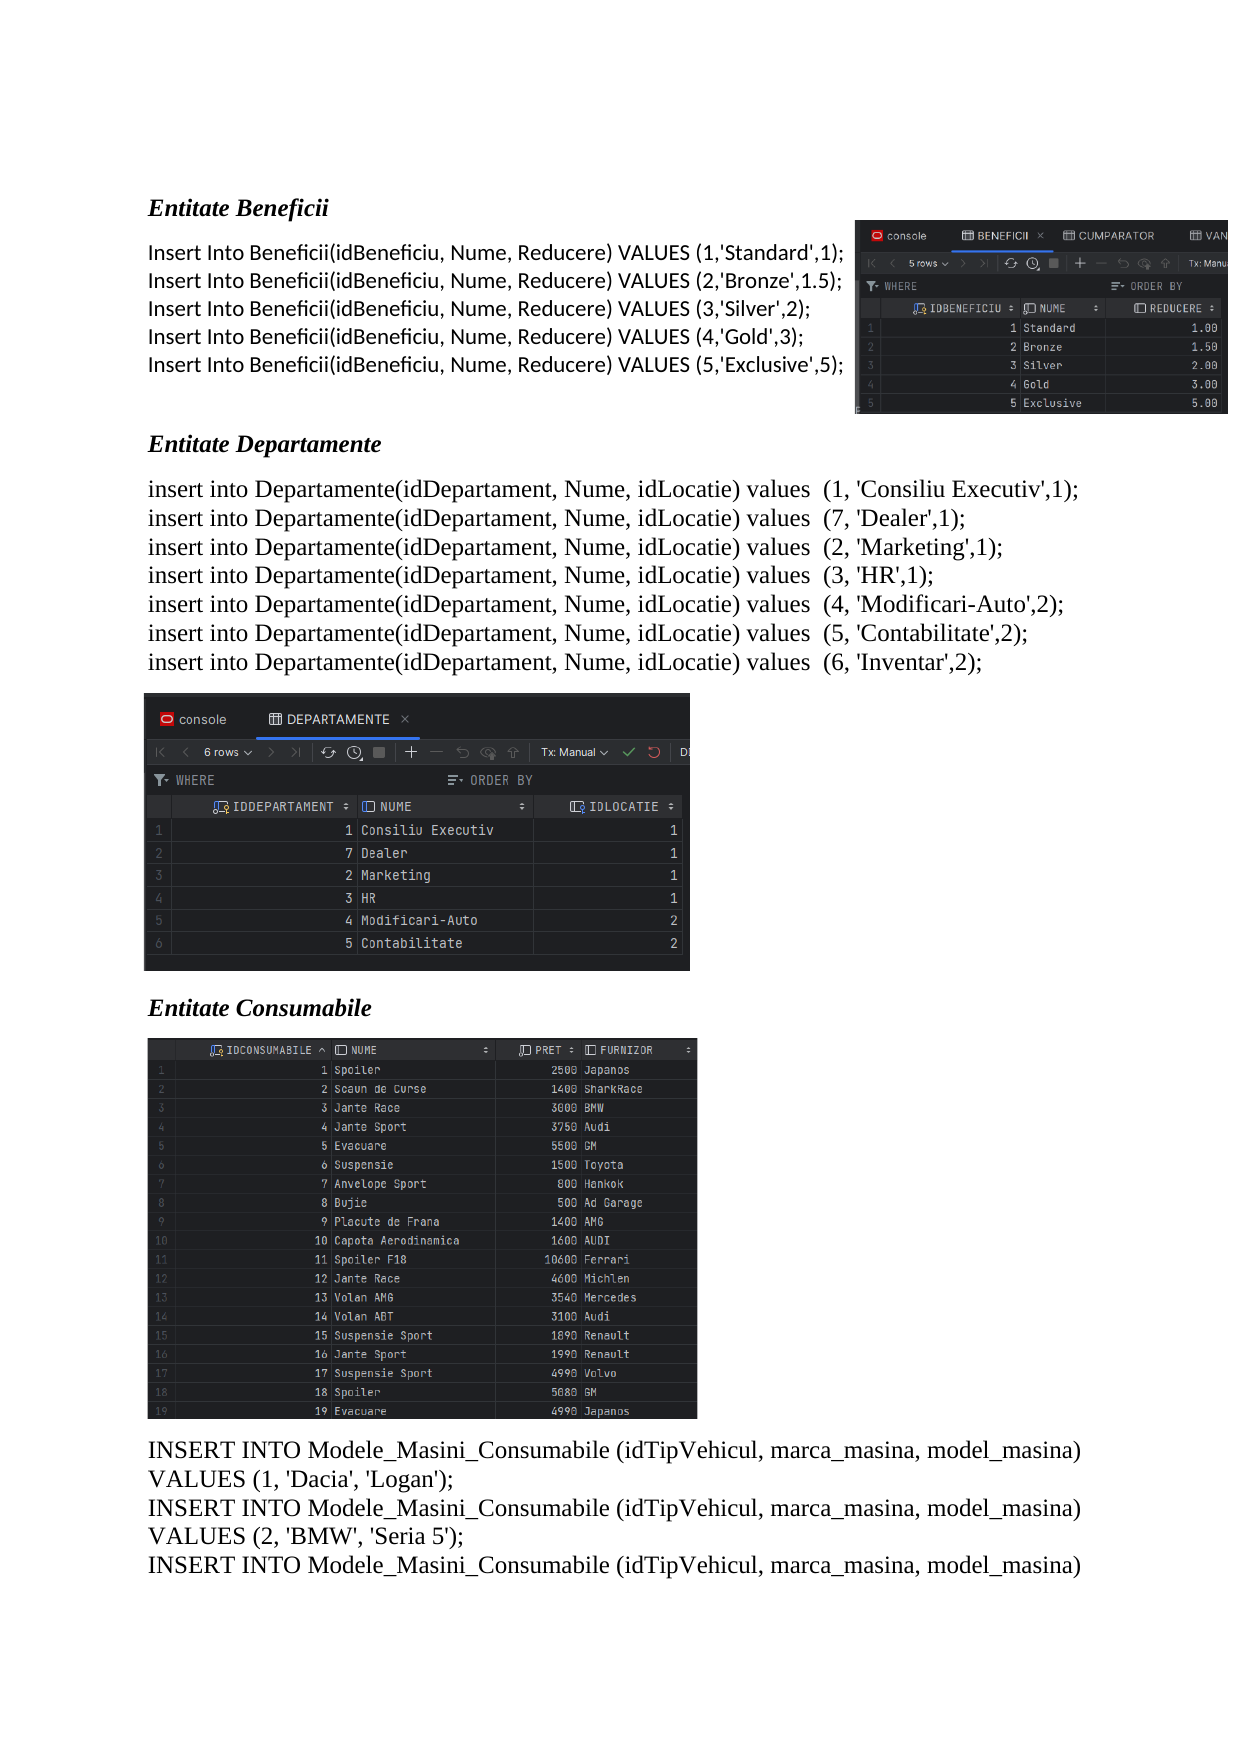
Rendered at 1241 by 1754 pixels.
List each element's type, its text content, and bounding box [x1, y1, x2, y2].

text Entitate Departamente [148, 429, 1093, 457]
text INSERT INTO Modele_Masini_Consumabile (idTipVehicul, marca_masina, model_masina) VALUES (1, 'Dacia', 'Logan'); INSERT INTO Modele_Masini_Consumabile (idTipVehicul, marca_masina, model_masina) VALUES (2, 'BMW', 'Seria 5'); INSERT INTO Modele_Masini_Consumabile (idTipVehicul, marca_masina, model_masina) [148, 1435, 1093, 1579]
text Insert Into Beneficii(idBeneficiu, Nume, Reducere) VALUES (1,'Standard',1); Insert Into Beneficii(idBeneficiu, Nume, Reducere) VALUES (2,'Bronze',1.5); Insert Into Beneficii(idBeneficiu, Nume, Reducere) VALUES (3,'Silver',2); Insert Into Beneficii(idBeneficiu, Nume, Reducere) VALUES (4,'Gold',3); Insert Into Beneficii(idBeneficiu, Nume, Reducere) VALUES (5,'Exclusive',5); [148, 238, 854, 378]
text insert into Departamente(idDepartament, Nume, idLocatie) values (1, 'Consiliu Executiv',1); insert into Departamente(idDepartament, Nume, idLocatie) values (7, 'Dealer',1); insert into Departamente(idDepartament, Nume, idLocatie) values (2, 'Marketing',1); insert into Departamente(idDepartament, Nume, idLocatie) values (3, 'HR',1); insert into Departamente(idDepartament, Nume, idLocatie) values (4, 'Modificari-Auto',2); insert into Departamente(idDepartament, Nume, idLocatie) values (5, 'Contabilitate',2); insert into Departamente(idDepartament, Nume, idLocatie) values (6, 'Inventar',2); [148, 474, 1093, 675]
text Entitate Consumabile [148, 993, 1093, 1022]
text Entitate Beneficii [148, 193, 1093, 222]
